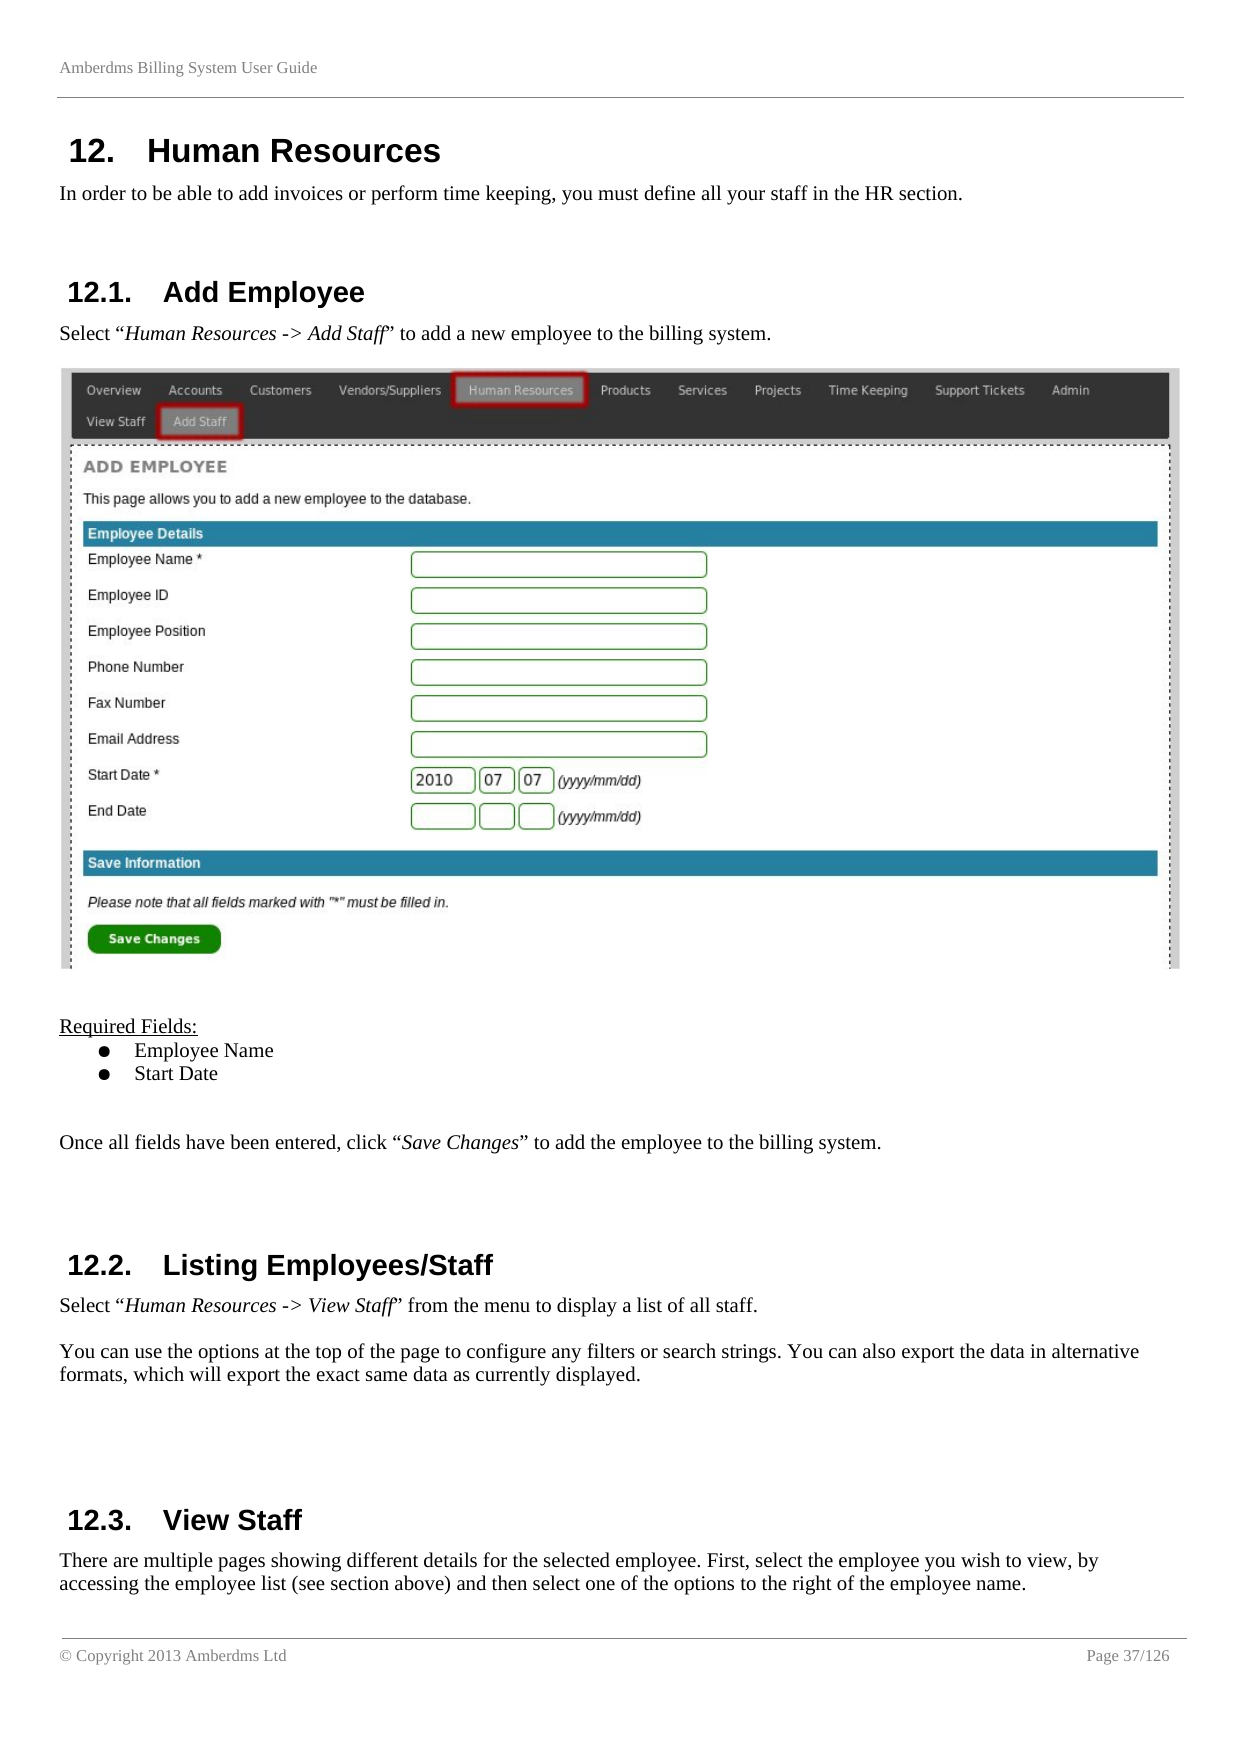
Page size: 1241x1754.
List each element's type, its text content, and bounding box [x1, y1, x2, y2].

subtitle Listing Employees/Staff [59, 1248, 1181, 1281]
text Select “Human Resources -> Add Staff” to add a new employee to the billing system. [59, 321, 1181, 344]
subtitle View Staff [59, 1504, 1181, 1536]
subtitle Human Resources [59, 132, 1181, 169]
list Employee Name [97, 1038, 1181, 1062]
text There are multiple pages showing different details for the selected employee. First, select the employee you wish to view, by accessing the employee list (see section above) and then select one of the options to the right of the employee name. [59, 1549, 1181, 1595]
text Required Fields: [59, 1015, 1181, 1038]
text You can use the options at the top of the page to configure any filters or search strings. You can also export the data in alternative formats, which will export the exact same data as currently displayed. [59, 1340, 1181, 1386]
text In order to be able to add invoices or perform time keeping, you must define all your staff in the HR section. [59, 182, 1181, 205]
picture [59, 367, 1182, 970]
text Once all fields have been entered, click “Save Changes” to add the employee to the billing system. [59, 1131, 1181, 1154]
text Select “Human Resources -> View Staff” from the menu to display a list of all staff. [59, 1294, 1181, 1317]
subtitle Add Employee [59, 276, 1181, 309]
list Start Date [97, 1062, 1181, 1085]
